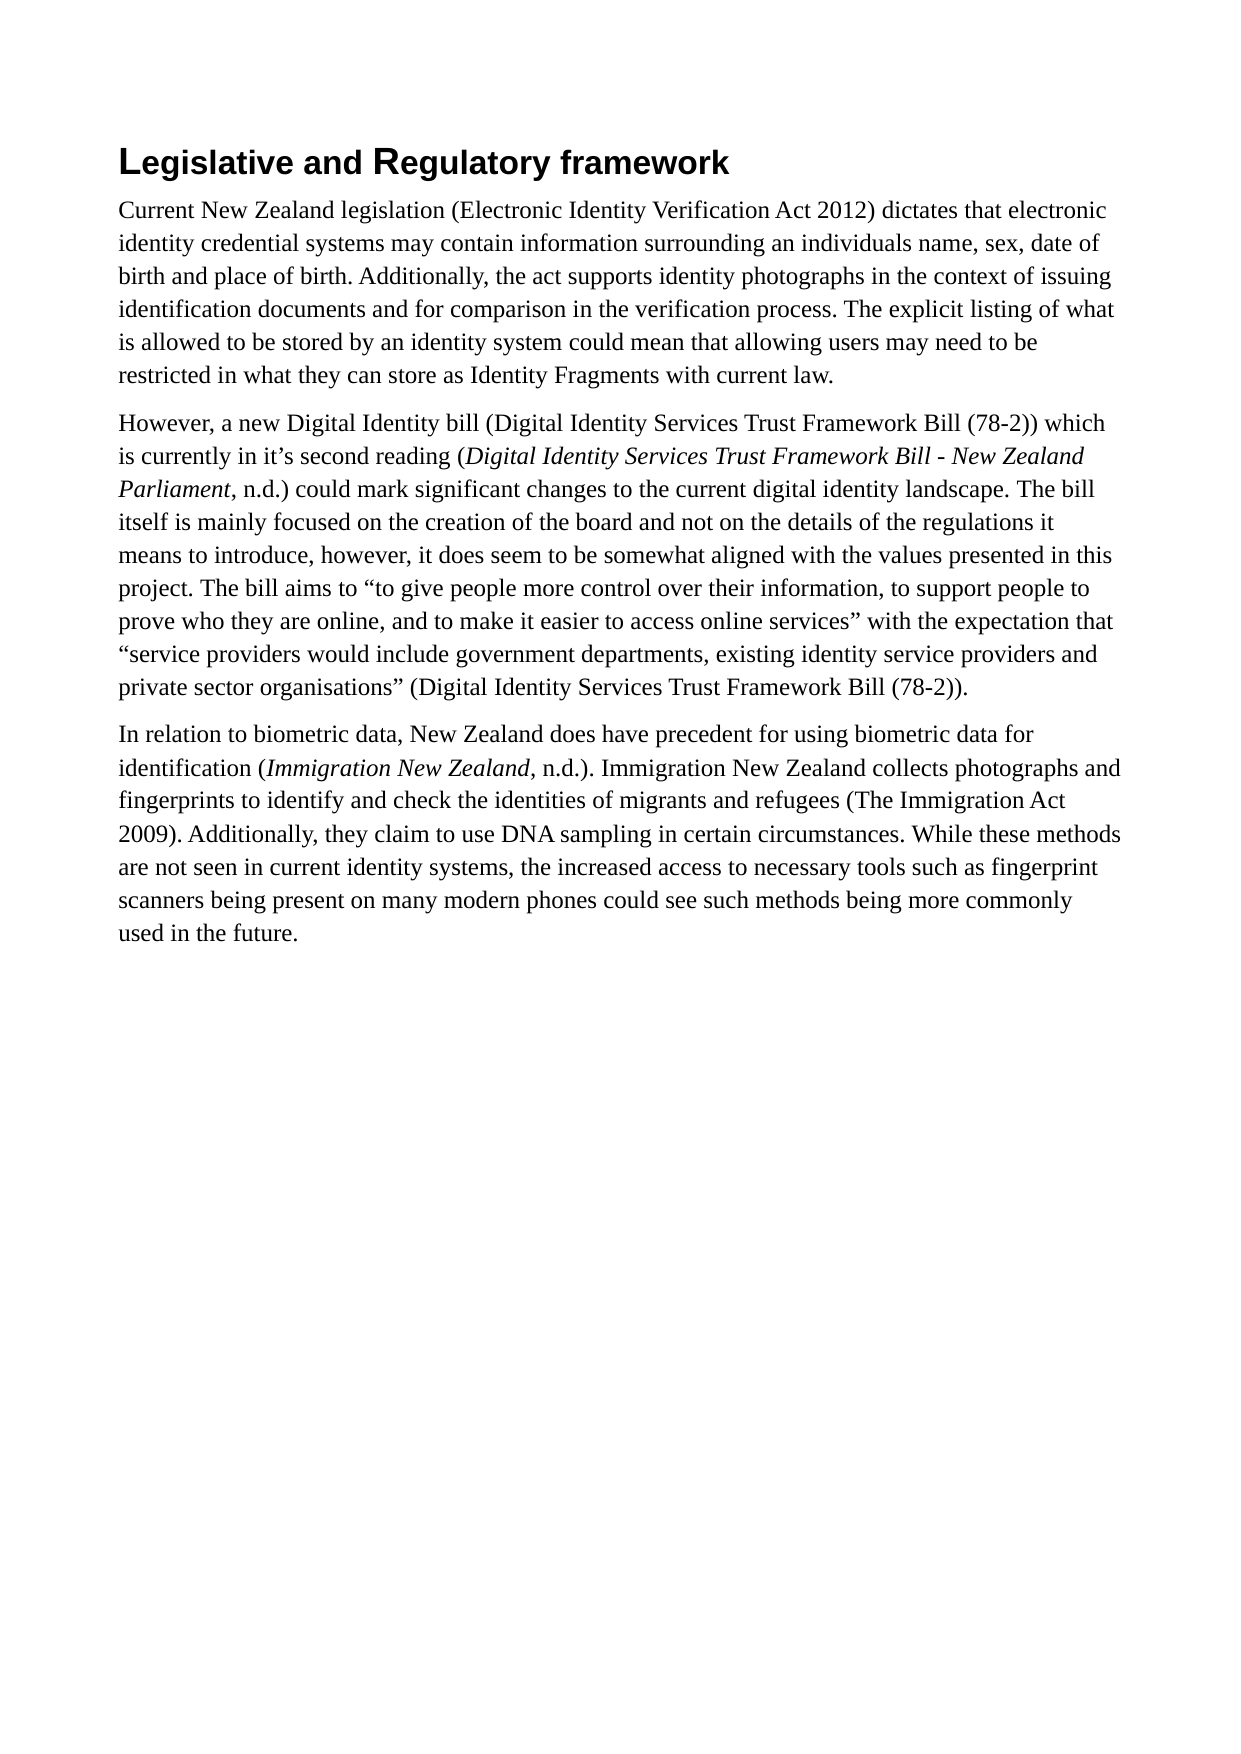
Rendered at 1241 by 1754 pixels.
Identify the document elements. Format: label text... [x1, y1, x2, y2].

text However, a new Digital Identity bill (Digital Identity Services Trust Framework Bill (78-2)) which is currently in it’s second reading (Digital Identity Services Trust Framework Bill - New Zealand Parliament, n.d.) could mark significant changes to the current digital identity landscape. The bill itself is mainly focused on the creation of the board and not on the details of the regulations it means to introduce, however, it does seem to be somewhat aligned with the values presented in this project. The bill aims to “to give people more control over their information, to support people to prove who they are online, and to make it easier to access online services” with the expectation that “service providers would include government departments, existing identity service providers and private sector organisations” (Digital Identity Services Trust Framework Bill (78-2)). [118, 408, 1122, 701]
text Current New Zealand legislation (Electronic Identity Verification Act 2012) dictates that electronic identity credential systems may contain information surrounding an individuals name, sex, date of birth and place of birth. Additionally, the act supports identity photographs in the context of issuing identification documents and for comparison in the verification process. The explicit listing of what is allowed to be stored by an identity system could mean that allowing users may need to be restricted in what they can store as Identity Fragments with current law. [118, 195, 1122, 389]
subtitle Legislative and Regulatory framework [118, 139, 1122, 183]
text In relation to biometric data, New Zealand does have precedent for using biometric data for identification (Immigration New Zealand, n.d.). Immigration New Zealand collects photographs and fingerprints to identify and check the identities of migrants and refugees (The Immigration Act 2009). Additionally, they claim to use DNA sampling in certain circumstances. While these methods are not seen in current identity systems, the increased access to necessary tools such as fingerprint scanners being present on many modern phones could see such methods being more commonly used in the future. [118, 719, 1122, 946]
